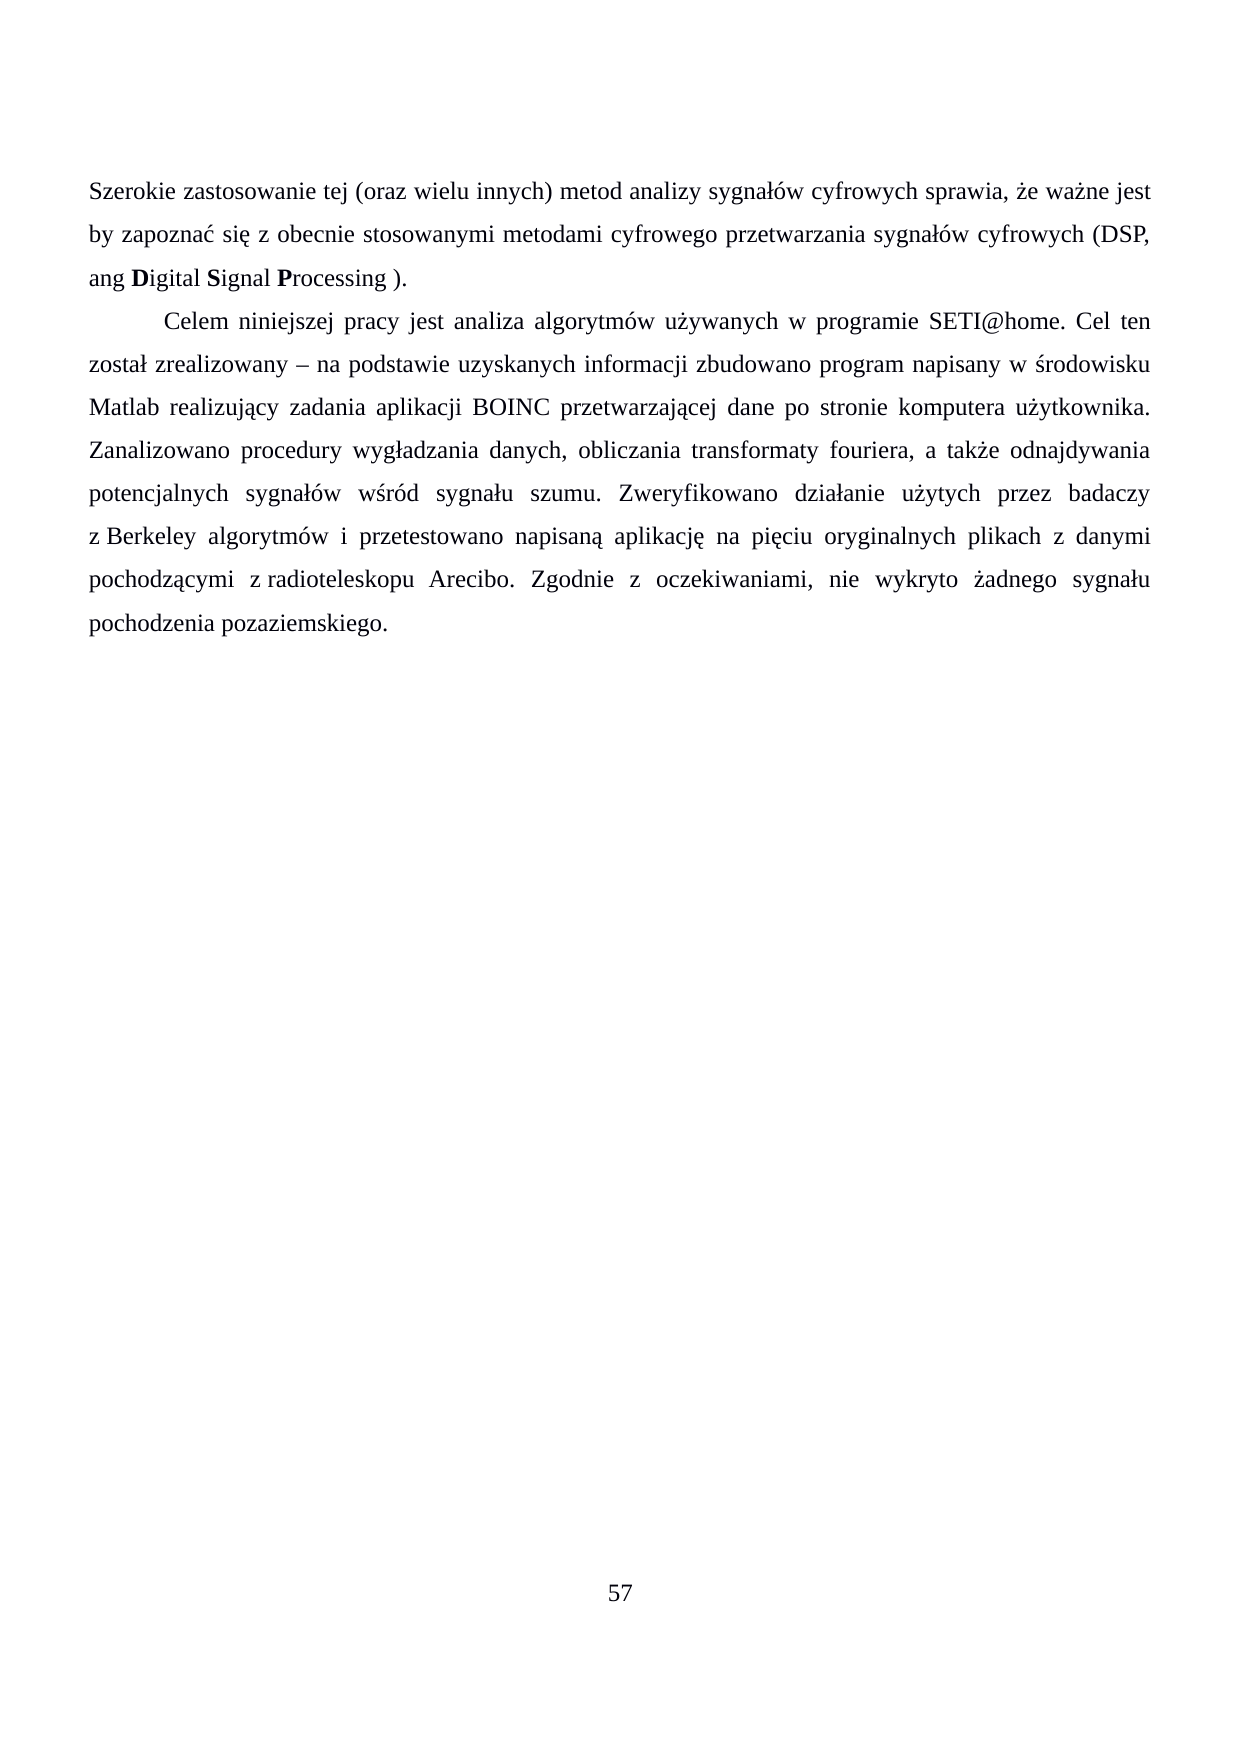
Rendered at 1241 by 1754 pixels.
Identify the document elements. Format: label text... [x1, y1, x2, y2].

text Szerokie zastosowanie tej (oraz wielu innych) metod analizy sygnałów cyfrowych sprawia, że ważne jest by zapoznać się z obecnie stosowanymi metodami cyfrowego przetwarzania sygnałów cyfrowych (DSP, ang Digital Signal Processing ). [88, 176, 1152, 291]
text Celem niniejszej pracy jest analiza algorytmów używanych w programie SETI@home. Cel ten został zrealizowany – na podstawie uzyskanych informacji zbudowano program napisany w środowisku Matlab realizujący zadania aplikacji BOINC przetwarzającej dane po stronie komputera użytkownika. Zanalizowano procedury wygładzania danych, obliczania transformaty fouriera, a także odnajdywania potencjalnych sygnałów wśród sygnału szumu. Zweryfikowano działanie użytych przez badaczy z Berkeley algorytmów i przetestowano napisaną aplikację na pięciu oryginalnych plikach z danymi pochodzącymi z radioteleskopu Arecibo. Zgodnie z oczekiwaniami, nie wykryto żadnego sygnału pochodzenia pozaziemskiego. [88, 306, 1152, 636]
